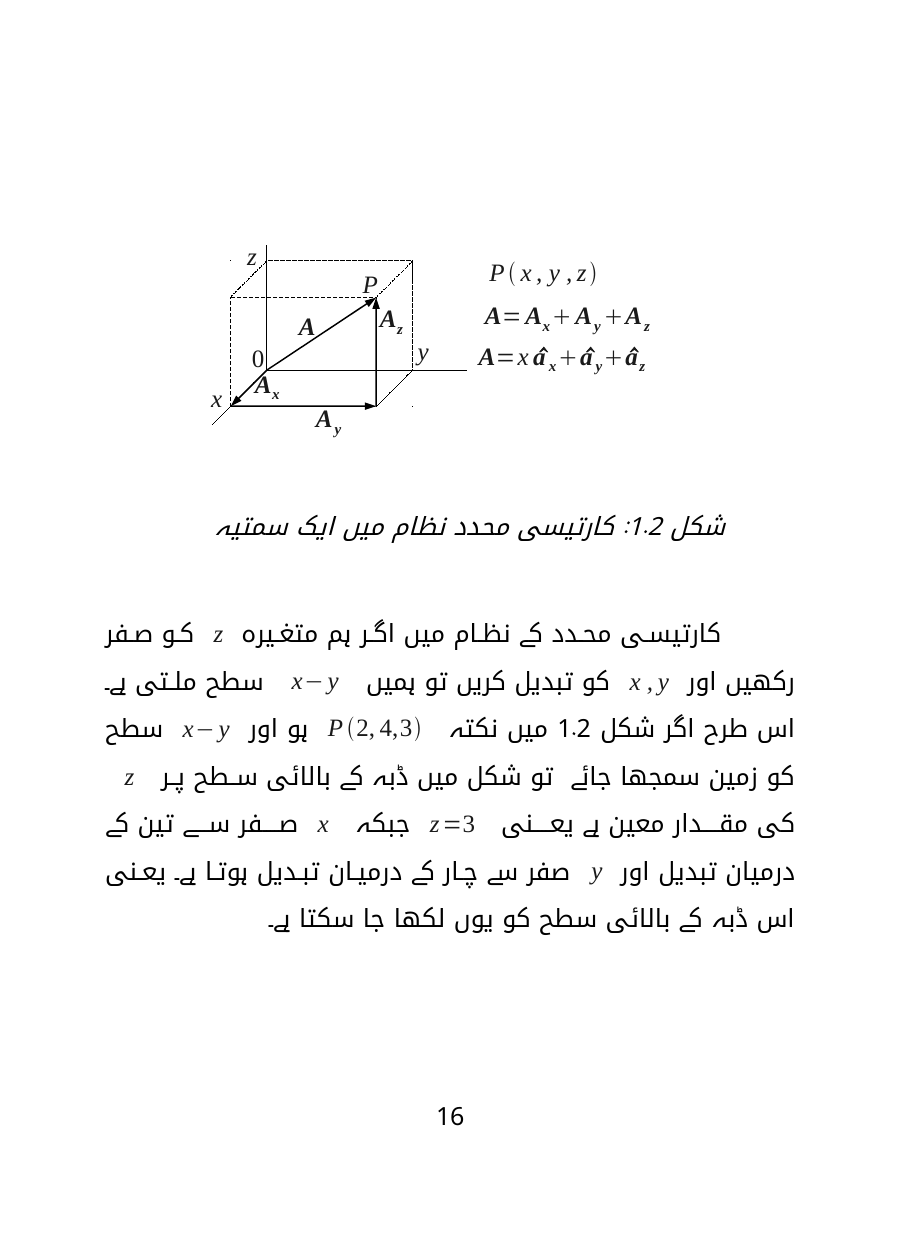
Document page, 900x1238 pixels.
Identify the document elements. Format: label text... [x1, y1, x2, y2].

text شکل 1.2: کارتیسی محدد نظام میں ایک سمتیہ [174, 181, 725, 551]
text کارتیسی محدد کے نظام میں اگر ہم متغیرہکو صفر رکھیں اورکو تبدیل کریں تو ہمیں سطح ملتی ہے۔ اس طرح اگر شکل 1.2 میں نکتہ ہو اورسطح کو زمین سمجھا جائے تو شکل میں ڈبہ کے بالائی سطح پر کی مقدار معین ہے یعنی جبکہ صفر سے تین کے درمیان تبدیل اورصفر سے چار کے درمیان تبدیل ہوتا ہے۔ یعنی اس ڈبہ کے بالائی سطح کو یوں لکھا جا سکتا ہے۔ [105, 611, 795, 943]
